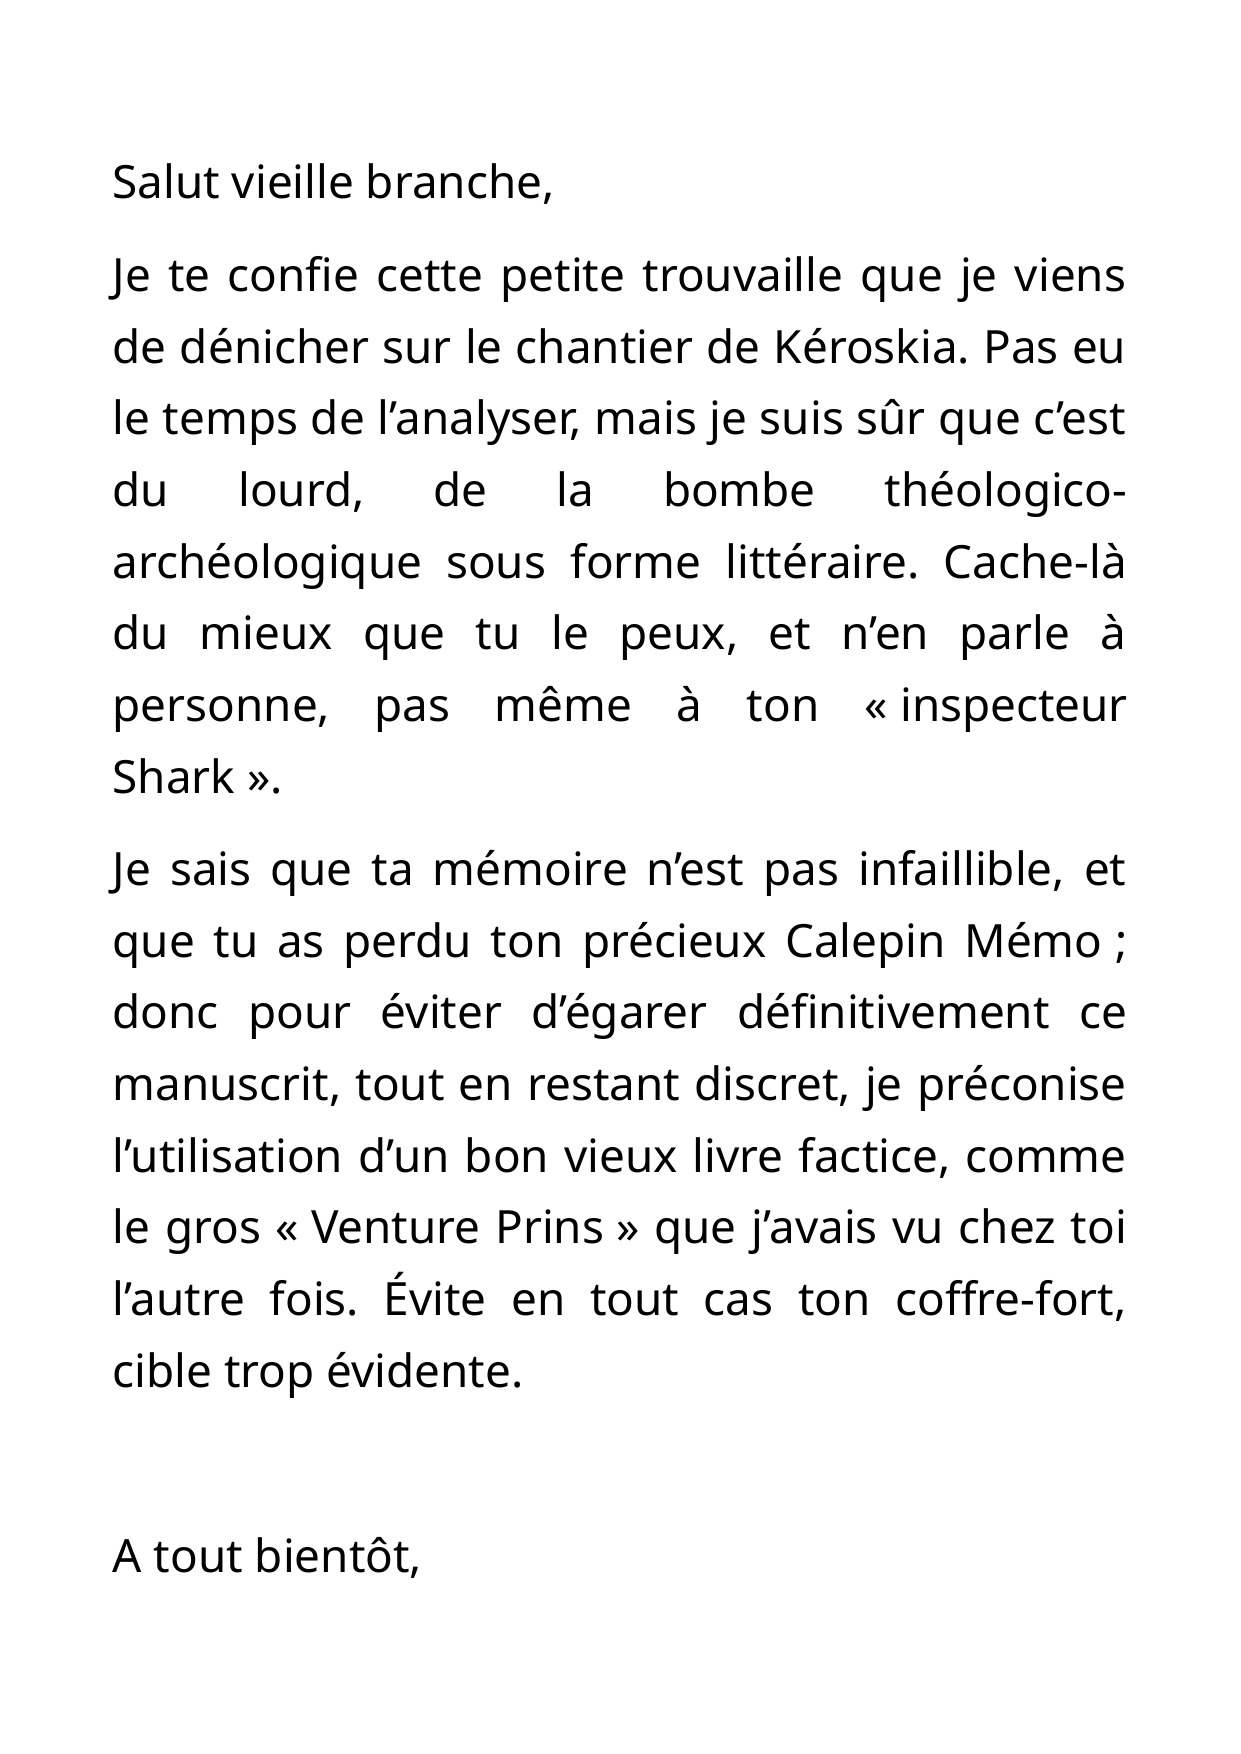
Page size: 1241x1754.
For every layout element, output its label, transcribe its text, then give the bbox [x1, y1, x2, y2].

text Salut vieille branche, [112, 150, 1128, 212]
text A tout bientôt, [112, 1523, 1128, 1586]
text Je sais que ta mémoire n’est pas infaillible, et que tu as perdu ton précieux Calepin Mémo ; donc pour éviter d’égarer définitivement ce manuscrit, tout en restant discret, je préconise l’utilisation d’un bon vieux livre factice, comme le gros « Venture Prins » que j’avais vu chez toi l’autre fois. Évite en tout cas ton coffre-fort, cible trop évidente. [112, 837, 1128, 1401]
text Je te confie cette petite trouvaille que je viens de dénicher sur le chantier de Kéroskia. Pas eu le temps de l’analyser, mais je suis sûr que c’est du lourd, de la bombe théologico-archéologique sous forme littéraire. Cache-là du mieux que tu le peux, et n’en parle à personne, pas même à ton « inspecteur Shark ». [112, 242, 1128, 807]
